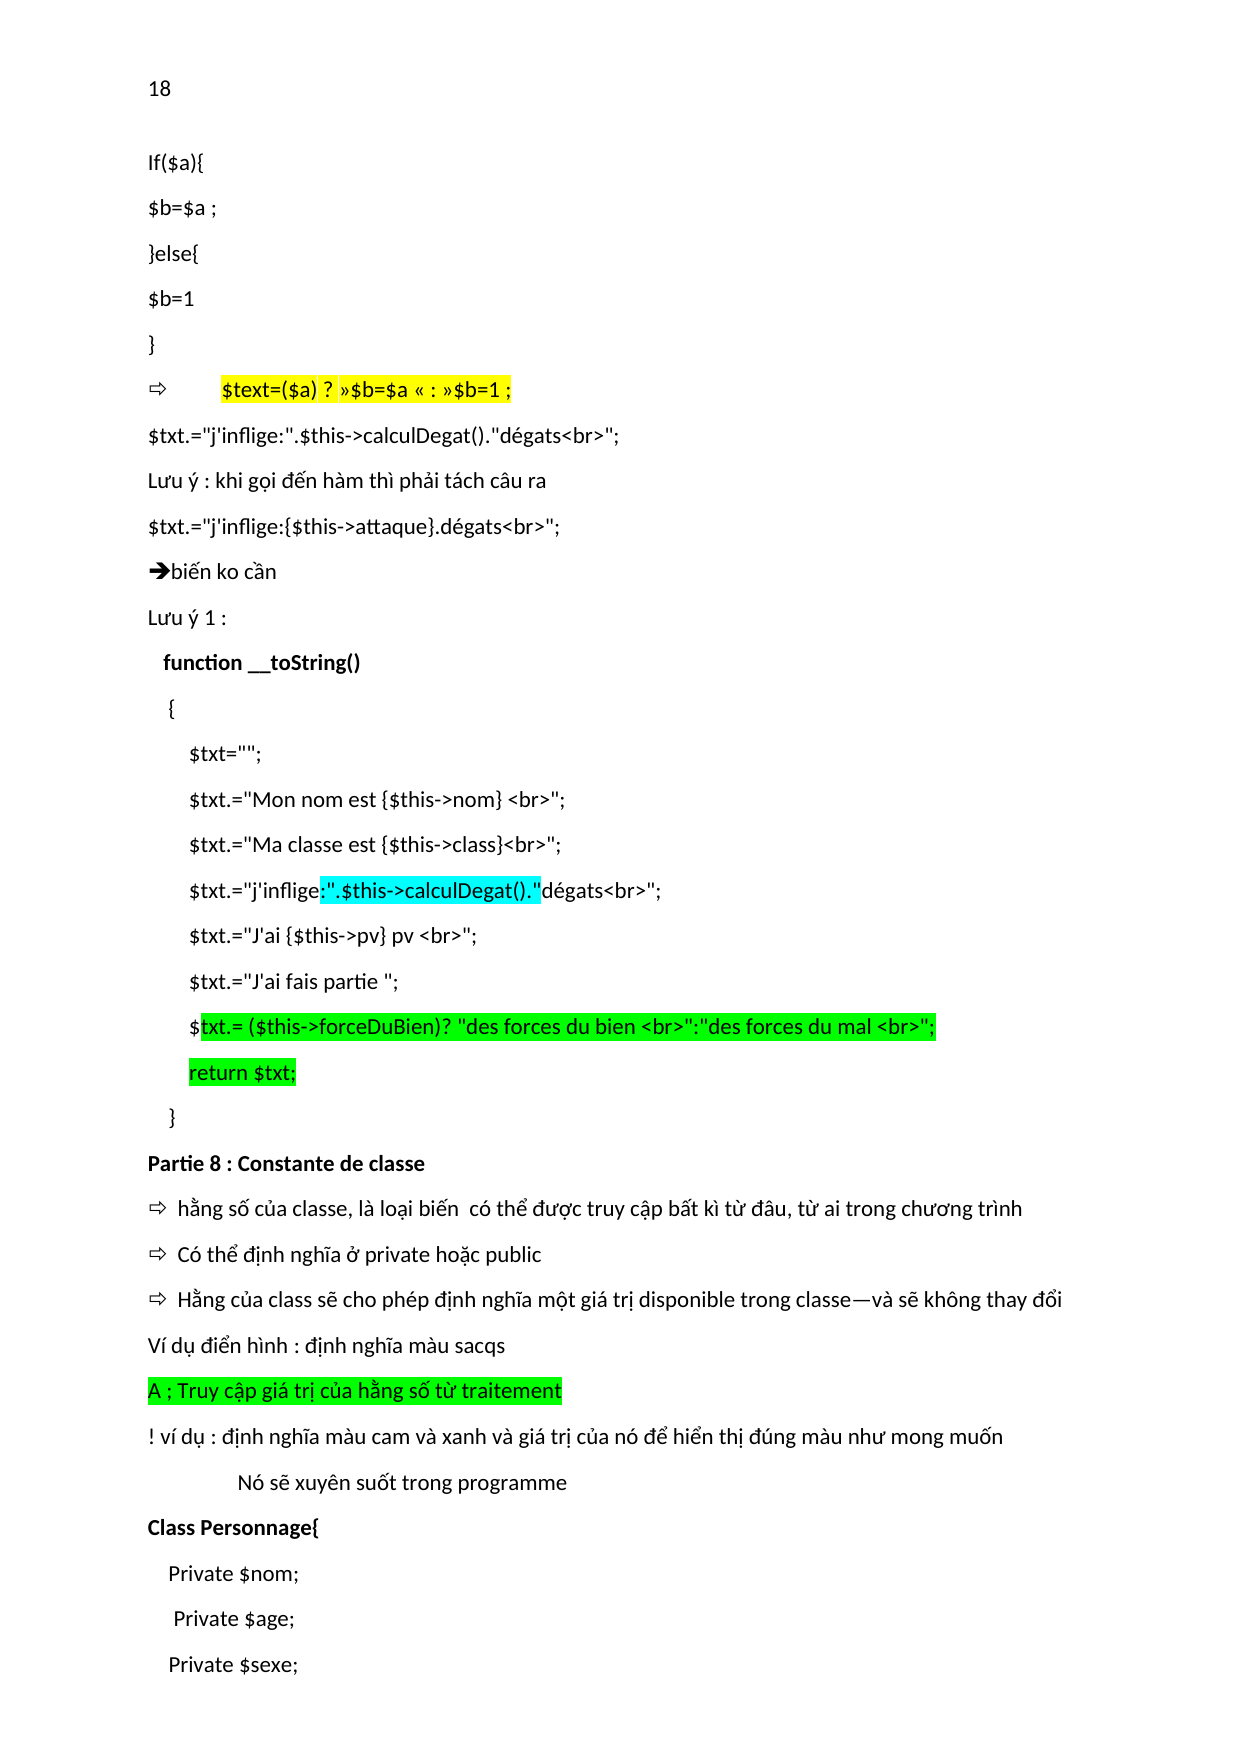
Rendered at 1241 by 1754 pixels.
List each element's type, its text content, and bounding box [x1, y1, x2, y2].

text Ví dụ điển hình : định nghĩa màu sacqs [148, 1331, 1093, 1359]
text $txt.= ($this->forceDuBien)? "des forces du bien <br>":"des forces du mal <br>"; [148, 1012, 1093, 1041]
list If($a){ [148, 148, 1093, 176]
text Private $sexe; [148, 1650, 1093, 1678]
list Có thể định nghĩa ở private hoặc public [148, 1240, 1093, 1268]
text return $txt; [148, 1058, 1093, 1086]
text Private $nom; [148, 1559, 1093, 1587]
text A ; Truy cập giá trị của hằng số từ traitement [148, 1377, 1093, 1405]
list hằng số của classe, là loại biến có thể được truy cập bất kì từ đâu, từ ai trong chương trình [148, 1194, 1093, 1223]
text $txt.="Mon nom est {$this->nom} <br>"; [148, 785, 1093, 813]
text ! ví dụ : định nghĩa màu cam và xanh và giá trị của nó để hiển thị đúng màu như mong muốn [148, 1422, 1093, 1450]
text $txt.="Ma classe est {$this->class}<br>"; [148, 830, 1093, 858]
list Nó sẽ xuyên suốt trong programme [237, 1468, 1093, 1496]
text biến ko cần [148, 557, 1093, 585]
text $txt.="J'ai {$this->pv} pv <br>"; [148, 921, 1093, 949]
text $txt.="j'inflige:{$this->attaque}.dégats<br>"; [148, 512, 1093, 540]
list $b=1 [148, 284, 1093, 312]
text Partie 8 : Constante de classe [148, 1149, 1093, 1177]
text } [148, 1103, 1093, 1132]
list $text=($a) ? »$b=$a « : »$b=1 ; [148, 375, 1093, 403]
text { [148, 694, 1093, 722]
list $b=$a ; [148, 193, 1093, 221]
text $txt.="j'inflige:".$this->calculDegat()."dégats<br>"; [148, 421, 1093, 449]
text $txt=""; [148, 739, 1093, 767]
list } [148, 330, 1093, 358]
text Lưu ý 1 : [148, 603, 1093, 631]
list }else{ [148, 239, 1093, 267]
text Class Personnage{ [148, 1513, 1093, 1541]
text Private $age; [148, 1604, 1093, 1632]
text $txt.="j'inflige:".$this->calculDegat()."dégats<br>"; [148, 876, 1093, 904]
text $txt.="J'ai fais partie "; [148, 967, 1093, 995]
text function __toString() [148, 648, 1093, 676]
list Hằng của class sẽ cho phép định nghĩa một giá trị disponible trong classe—và sẽ không thay đổi [148, 1286, 1093, 1314]
text Lưu ý : khi gọi đến hàm thì phải tách câu ra [148, 466, 1093, 494]
